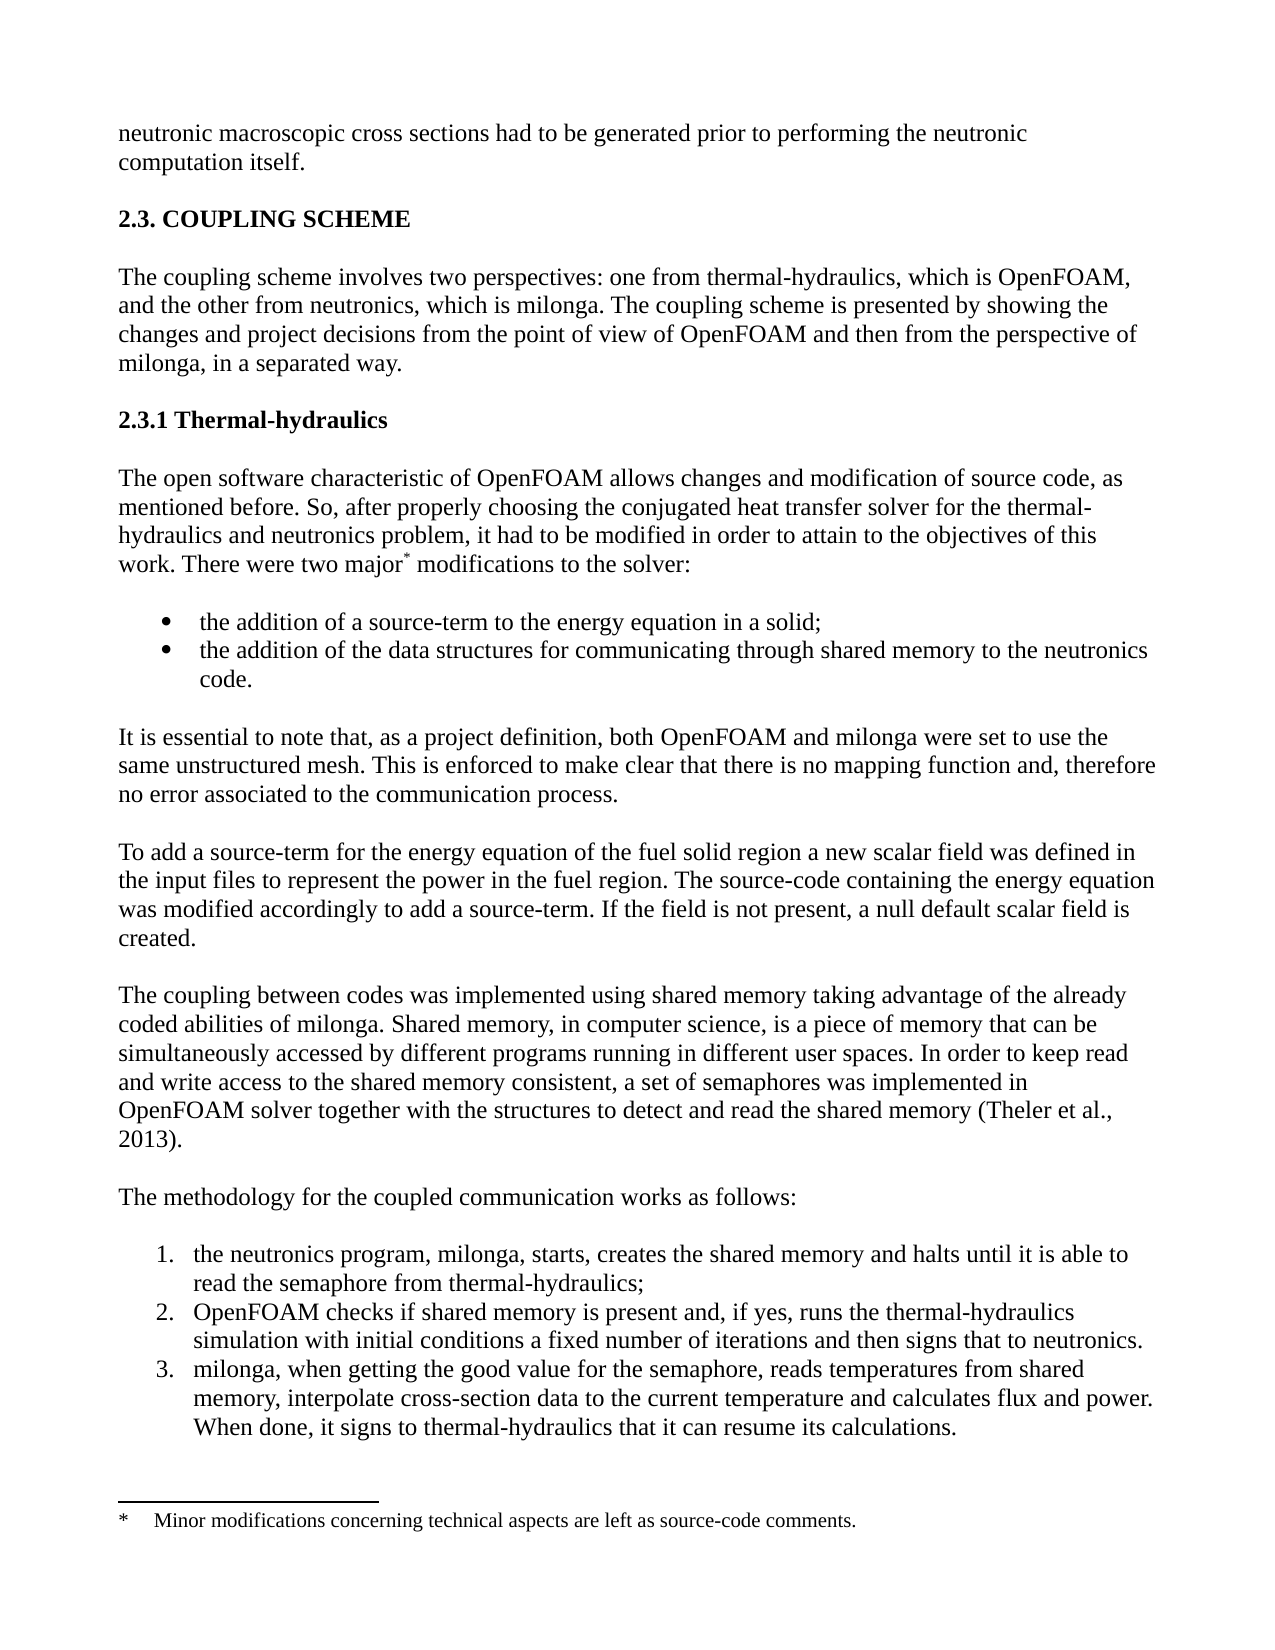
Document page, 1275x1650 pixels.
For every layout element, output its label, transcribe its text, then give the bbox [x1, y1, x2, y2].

list OpenFOAM checks if shared memory is present and, if yes, runs the thermal-hydraulics simulation with initial conditions a fixed number of iterations and then signs that to neutronics. [156, 1297, 1157, 1354]
list milonga, when getting the good value for the semaphore, reads temperatures from shared memory, interpolate cross-section data to the current temperature and calculates flux and power. When done, it signs to thermal-hydraulics that it can resume its calculations. [156, 1354, 1157, 1441]
text The open software characteristic of OpenFOAM allows changes and modification of source code, as mentioned before. So, after properly choosing the conjugated heat transfer solver for the thermal-hydraulics and neutronics problem, it had to be modified in order to attain to the objectives of this work. There were two major modifications to the solver: [118, 463, 1157, 578]
text To add a source-term for the energy equation of the fuel solid region a new scalar field was defined in the input files to represent the power in the fuel region. The source-code containing the energy equation was modified accordingly to add a source-term. If the field is not present, a null default scalar field is created. [118, 837, 1157, 952]
text The coupling between codes was implemented using shared memory taking advantage of the already coded abilities of milonga. Shared memory, in computer science, is a piece of memory that can be simultaneously accessed by different programs running in different user spaces. In order to keep read and write access to the shared memory consistent, a set of semaphores was implemented in OpenFOAM solver together with the structures to detect and read the shared memory (Theler et al., 2013). [118, 981, 1157, 1153]
text The methodology for the coupled communication works as follows: [118, 1182, 1157, 1211]
list the addition of the data structures for communicating through shared memory to the neutronics code. [162, 636, 1157, 693]
list the neutronics program, milonga, starts, creates the shared memory and halts until it is able to read the semaphore from thermal-hydraulics; [156, 1239, 1157, 1297]
text neutronic macroscopic cross sections had to be generated prior to performing the neutronic computation itself. [118, 118, 1157, 176]
text Minor modifications concerning technical aspects are left as source-code comments. [118, 1508, 1157, 1532]
text 2.3.1 Thermal-hydraulics [118, 406, 1157, 434]
list the addition of a source-term to the energy equation in a solid; [162, 607, 1157, 636]
text 2.3. COUPLING SCHEME [118, 204, 1157, 233]
text It is essential to note that, as a project definition, both OpenFOAM and milonga were set to use the same unstructured mesh. This is enforced to make clear that there is no mapping function and, therefore no error associated to the communication process. [118, 722, 1157, 808]
text The coupling scheme involves two perspectives: one from thermal-hydraulics, which is OpenFOAM, and the other from neutronics, which is milonga. The coupling scheme is presented by showing the changes and project decisions from the point of view of OpenFOAM and then from the perspective of milonga, in a separated way. [118, 262, 1157, 377]
